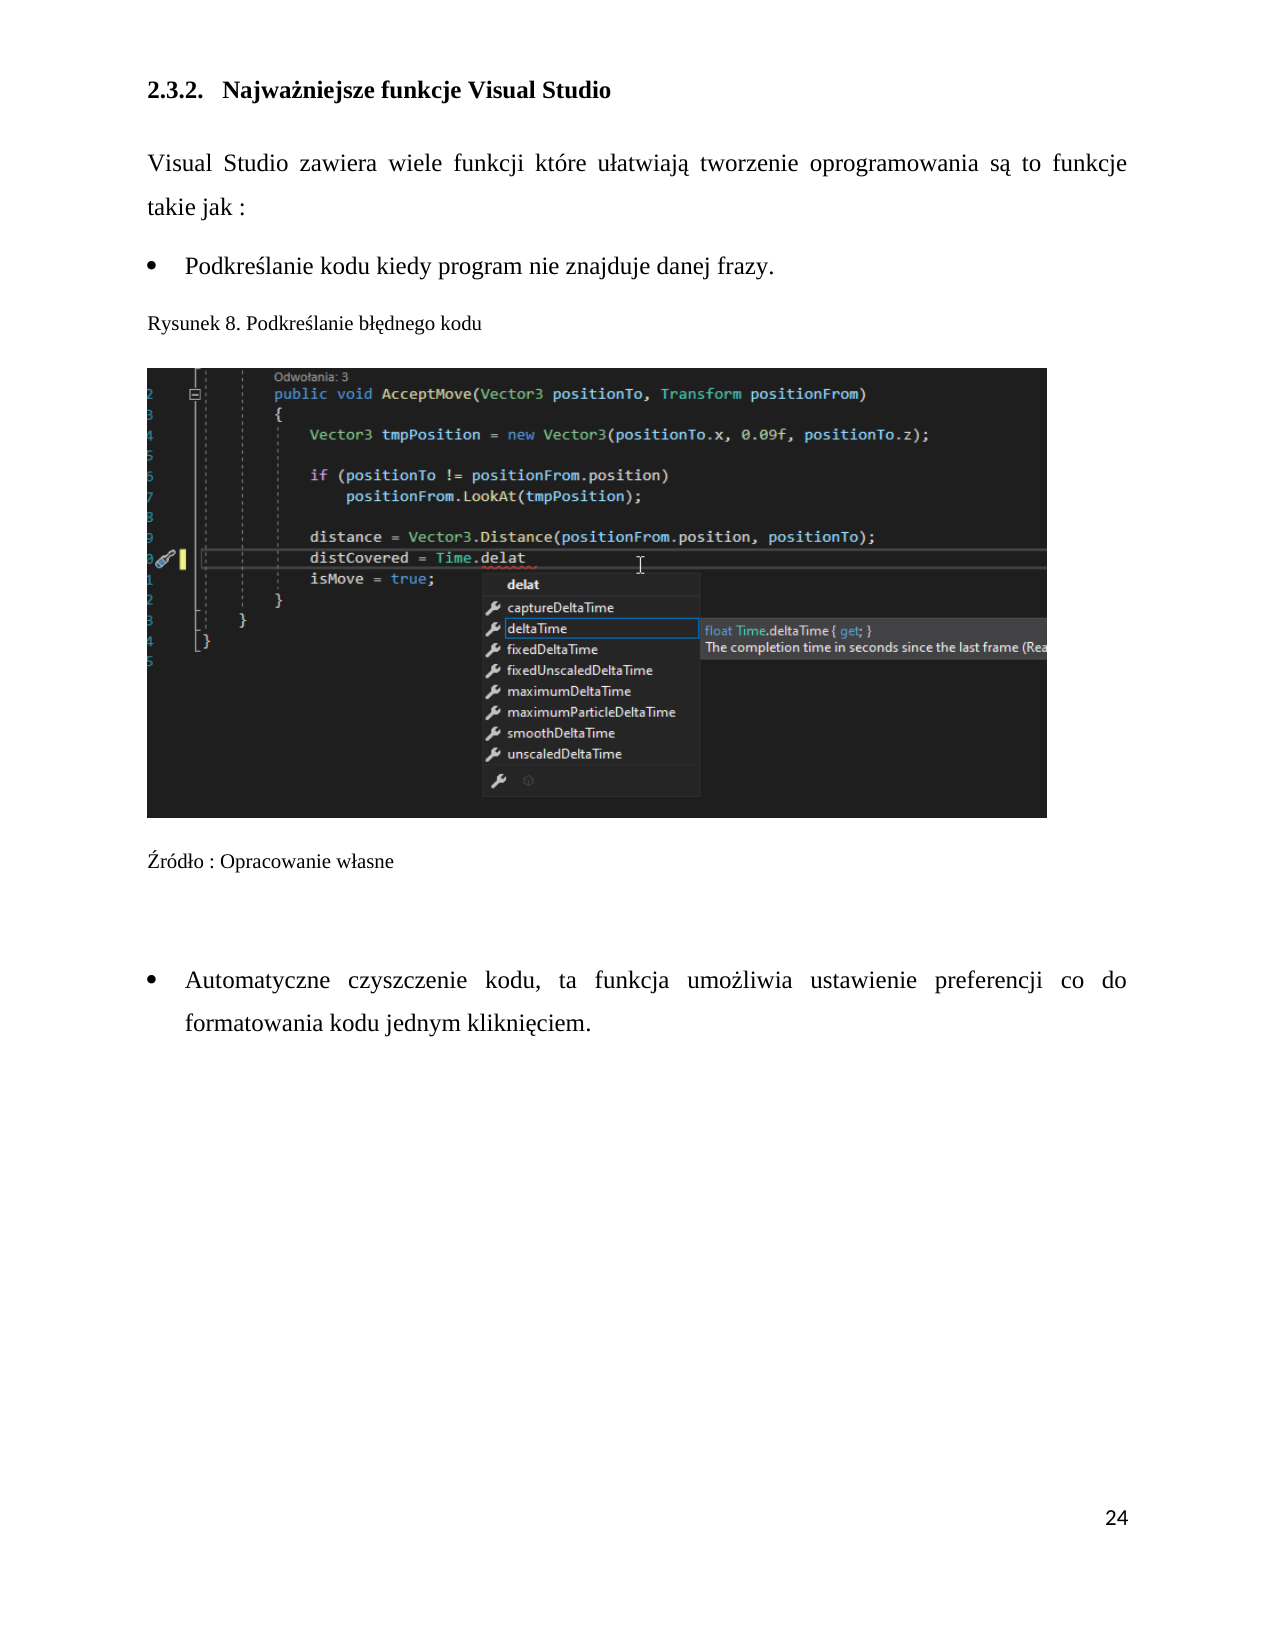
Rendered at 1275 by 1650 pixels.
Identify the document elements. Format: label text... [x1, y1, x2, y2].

text Visual Studio zawiera wiele funkcji które ułatwiają tworzenie oprogramowania są to funkcje takie jak : [147, 148, 1128, 220]
text Rysunek 8. Podkreślanie błędnego kodu [147, 311, 1128, 335]
list Podkreślanie kodu kiedy program nie znajduje danej frazy. [147, 251, 1128, 280]
text Źródło : Opracowanie własne [147, 849, 1128, 873]
list Automatyczne czyszczenie kodu, ta funkcja umożliwia ustawienie preferencji co do formatowania kodu jednym kliknięciem. [147, 965, 1128, 1037]
list Najważniejsze funkcje Visual Studio [147, 75, 1128, 104]
